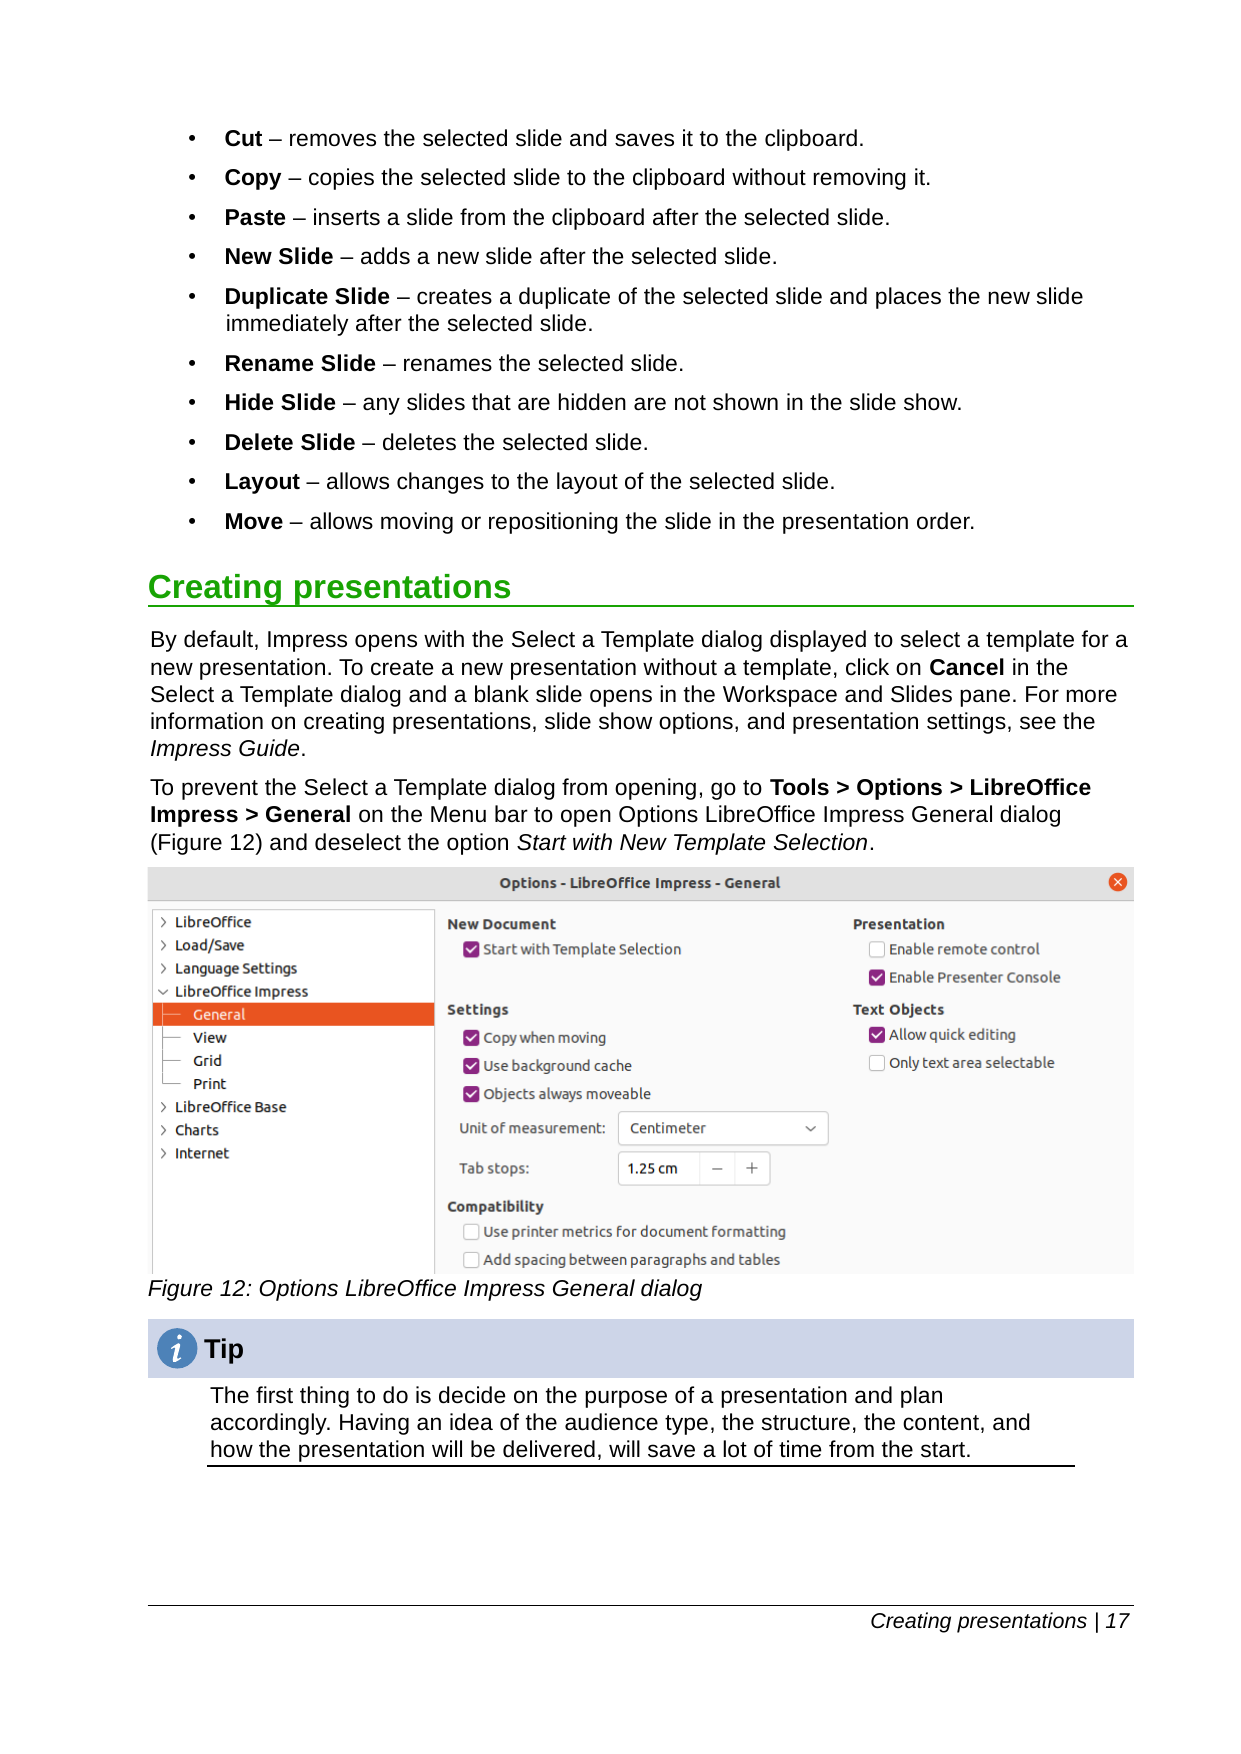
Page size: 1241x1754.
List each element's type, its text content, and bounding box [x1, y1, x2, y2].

list Copy – copies the selected slide to the clipboard without removing it. [185, 161, 1134, 191]
text By default, Impress opens with the Select a Template dialog displayed to select a template for a new presentation. To create a new presentation without a template, click on Cancel in the Select a Template dialog and a blank slide opens in the Workspace and Slides pane. For more information on creating presentations, slide show options, and presentation settings, see the Impress Guide. [150, 626, 1134, 761]
text Figure 12: Options LibreOffice Impress General dialog [148, 1274, 1134, 1301]
list Cut – removes the selected slide and saves it to the clipboard. [185, 121, 1134, 151]
text To prevent the Select a Template dialog from opening, go to Tools > Options > LibreOffice Impress > General on the Menu bar to open Options LibreOffice Impress General dialog (Figure 12) and deselect the option Start with New Template Selection. [150, 774, 1134, 855]
list Duplicate Slide – creates a duplicate of the selected slide and places the new slide immediately after the selected slide. [185, 279, 1134, 336]
list Hide Slide – any slides that are hidden are not shown in the slide show. [185, 386, 1134, 416]
subtitle Tip [148, 1319, 1134, 1378]
list New Slide – adds a new slide after the selected slide. [185, 240, 1134, 270]
list Layout – allows changes to the layout of the selected slide. [185, 465, 1134, 495]
subtitle Creating presentations [148, 566, 1134, 605]
list Move – allows moving or repositioning the slide in the presentation order. [185, 504, 1134, 537]
text The first thing to do is decide on the purpose of a presentation and plan accordingly. Having an idea of the audience type, the structure, the content, and how the presentation will be delivered, will save a lot of time from the start. [207, 1378, 1075, 1465]
list Rename Slide – renames the selected slide. [185, 346, 1134, 376]
picture [147, 867, 1134, 1274]
list Paste – inserts a slide from the clipboard after the selected slide. [185, 200, 1134, 230]
list Delete Slide – deletes the selected slide. [185, 425, 1134, 455]
